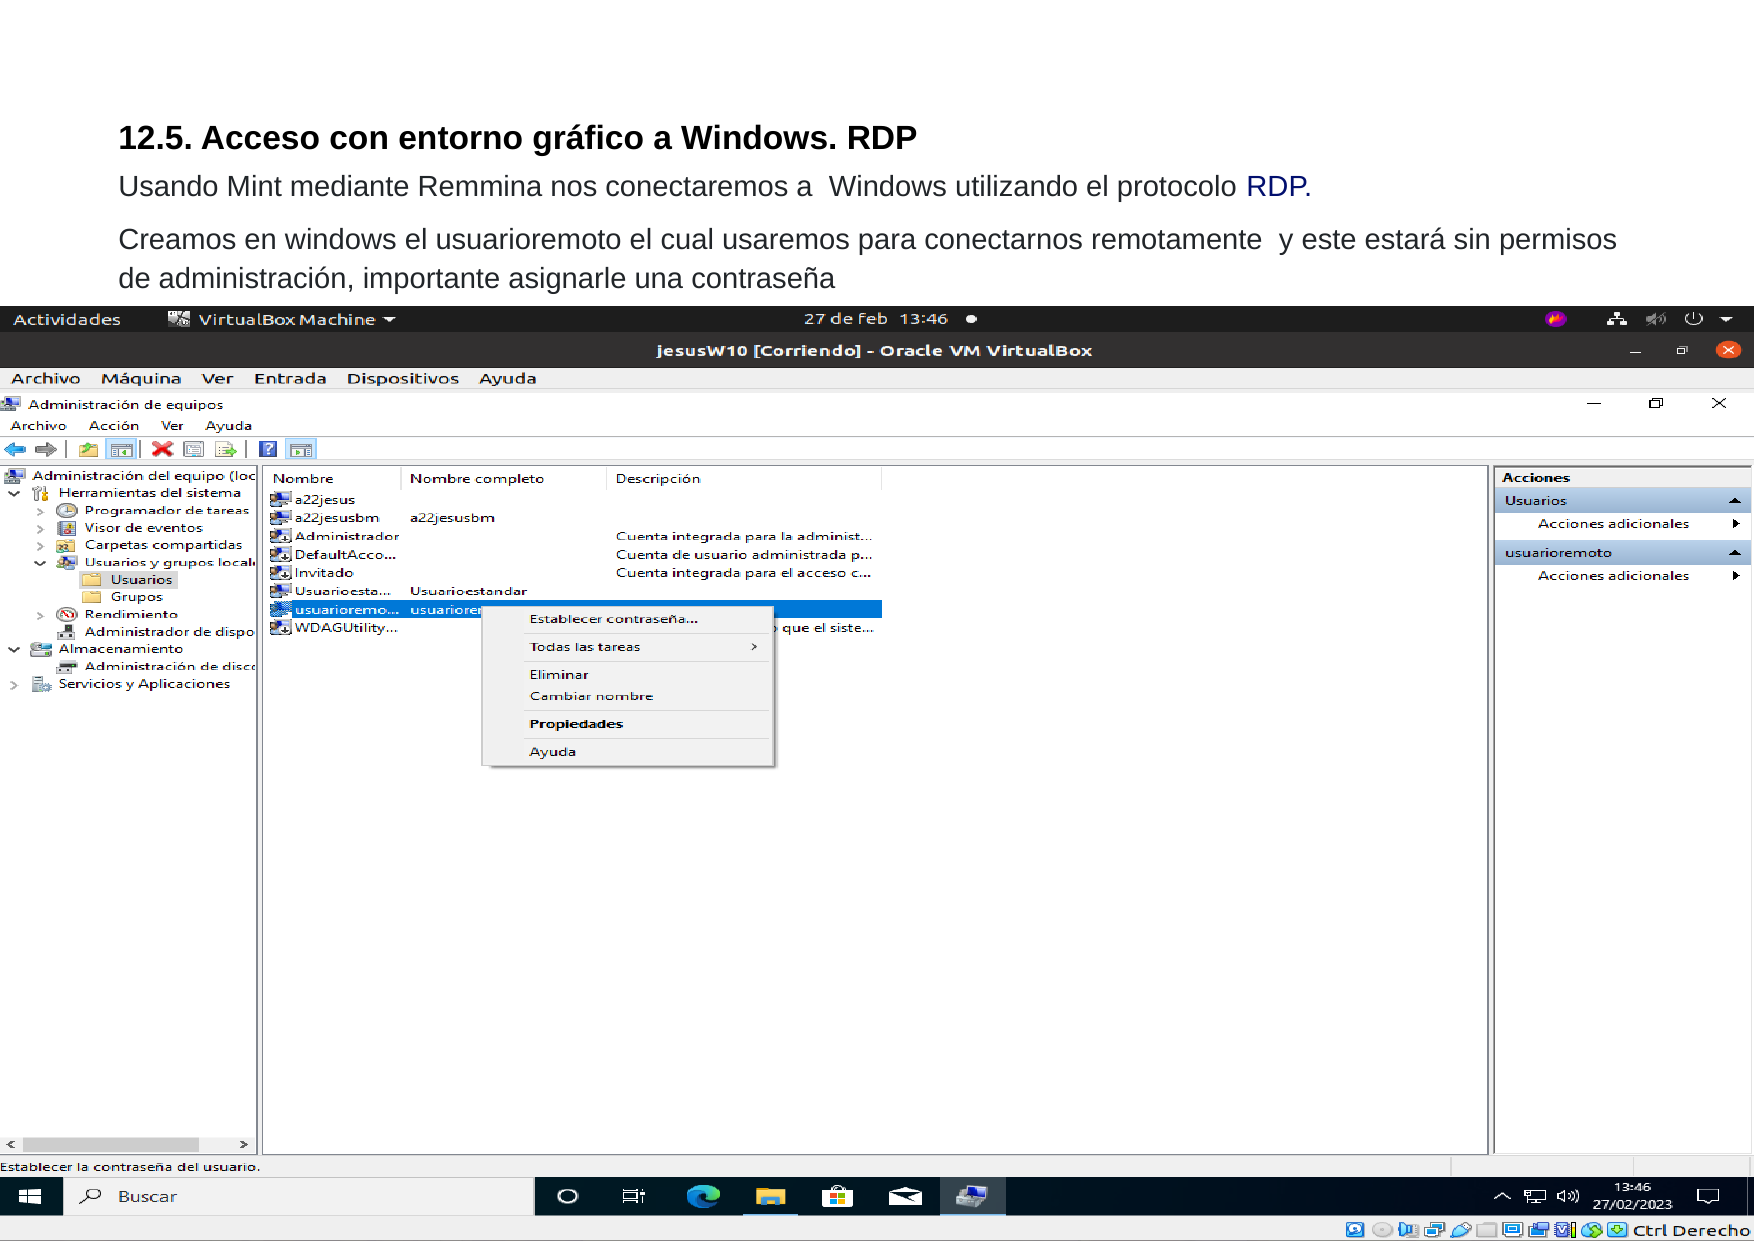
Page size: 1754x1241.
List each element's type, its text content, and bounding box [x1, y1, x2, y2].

picture [0, 306, 1754, 1241]
text Creamos en windows el usuarioremoto el cual usaremos para conectarnos remotamente y este estará sin permisos de administración, importante asignarle una contraseña [118, 222, 1636, 294]
subtitle 12.5. Acceso con entorno gráfico a Windows. RDP [118, 118, 1636, 157]
text Usando Mint mediante Remmina nos conectaremos a Windows utilizando el protocolo RDP. [118, 169, 1636, 203]
